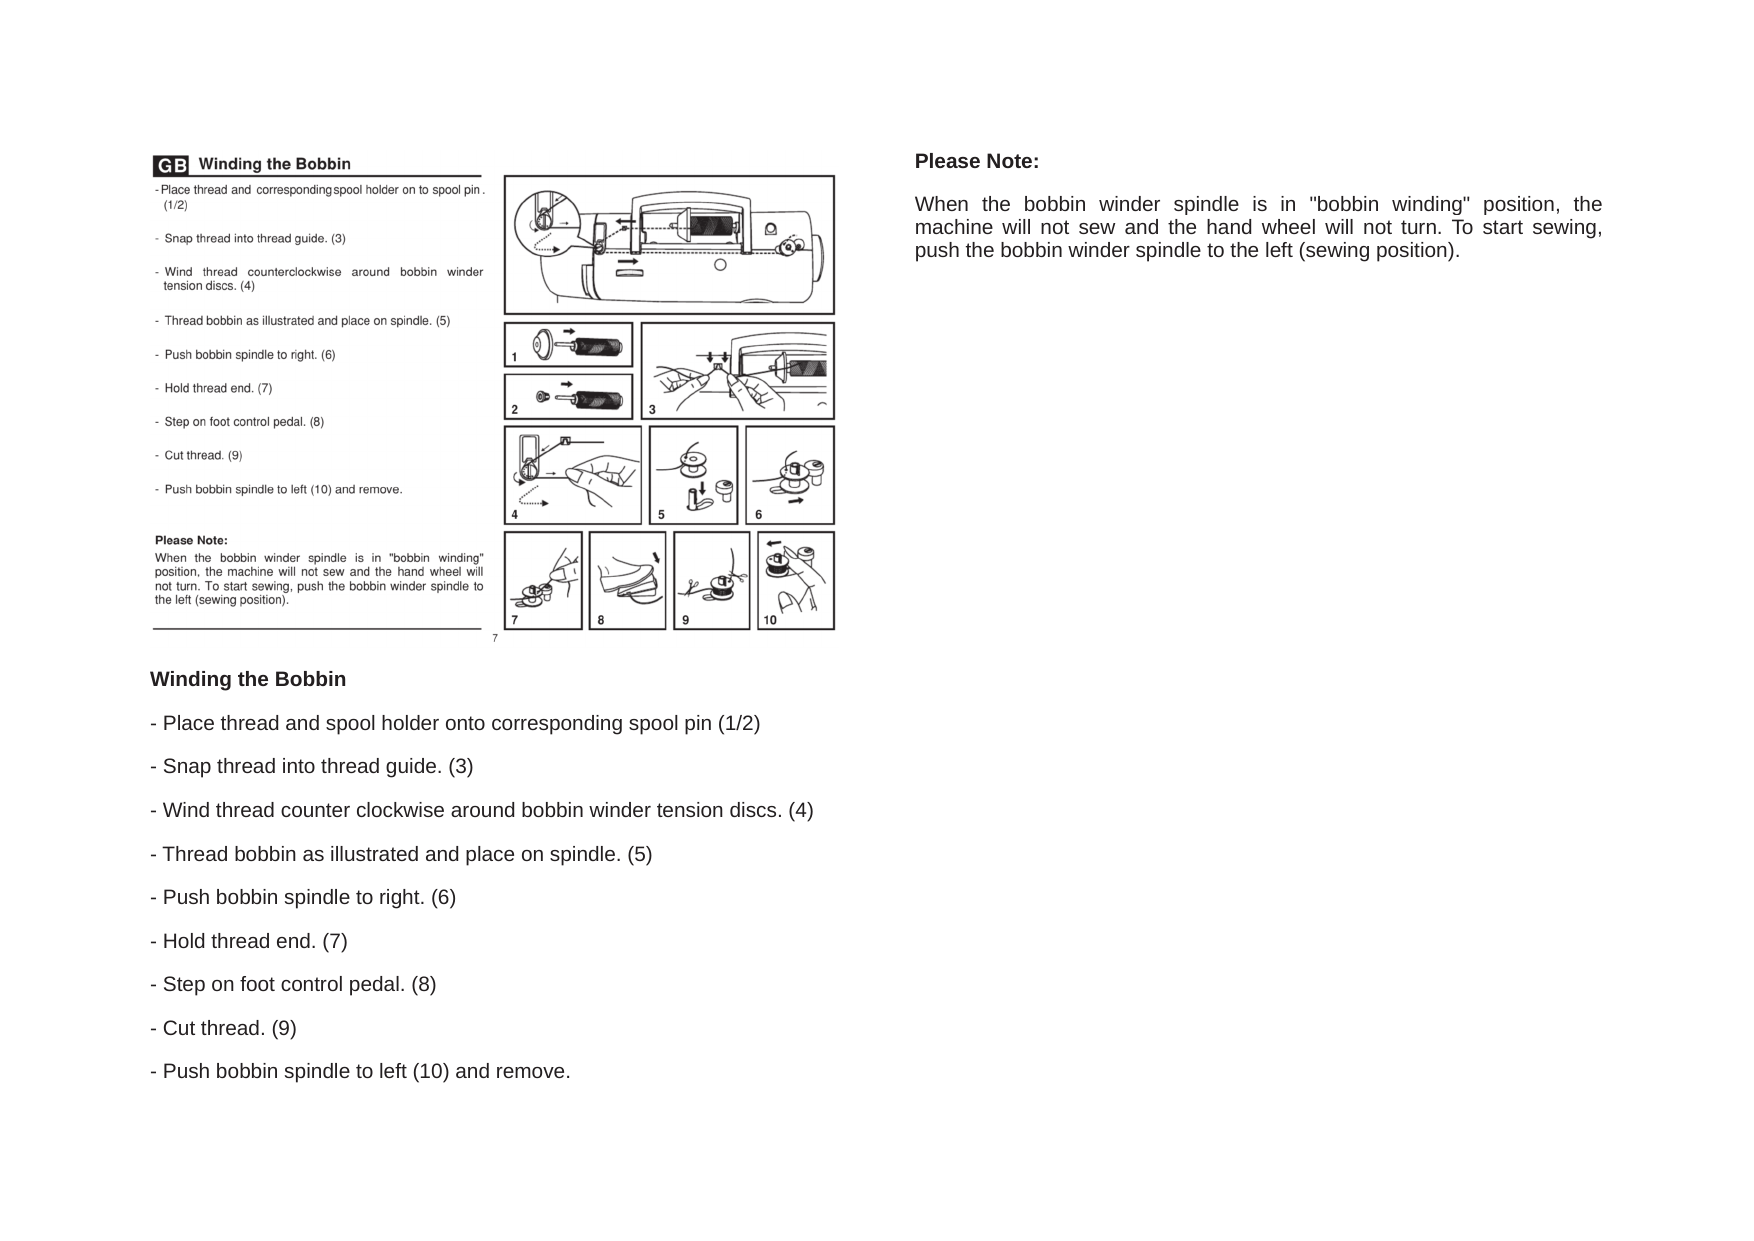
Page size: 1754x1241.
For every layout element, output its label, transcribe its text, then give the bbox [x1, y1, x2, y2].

text - Hold thread end. (7) [150, 930, 839, 953]
text - Snap thread into thread guide. (3) [150, 756, 839, 778]
text - Cut thread. (9) [150, 1017, 839, 1040]
text - Push bobbin spindle to right. (6) [150, 886, 839, 909]
text When the bobbin winder spindle is in "bobbin winding" position, the machine will not sew and the hand wheel will not turn. To start sewing, push the bobbin winder spindle to the left (sewing position). [914, 193, 1604, 262]
picture [150, 150, 839, 648]
text - Wind thread counter clockwise around bobbin winder tension discs. (4) [150, 799, 839, 822]
text - Push bobbin spindle to left (10) and remove. [150, 1061, 839, 1083]
text Please Note: [914, 150, 1604, 173]
text - Thread bobbin as illustrated and place on spindle. (5) [150, 843, 839, 866]
text - Step on foot control pedal. (8) [150, 973, 839, 996]
text Winding the Bobbin [150, 669, 839, 691]
text - Place thread and spool holder onto corresponding spool pin (1/2) [150, 712, 839, 735]
